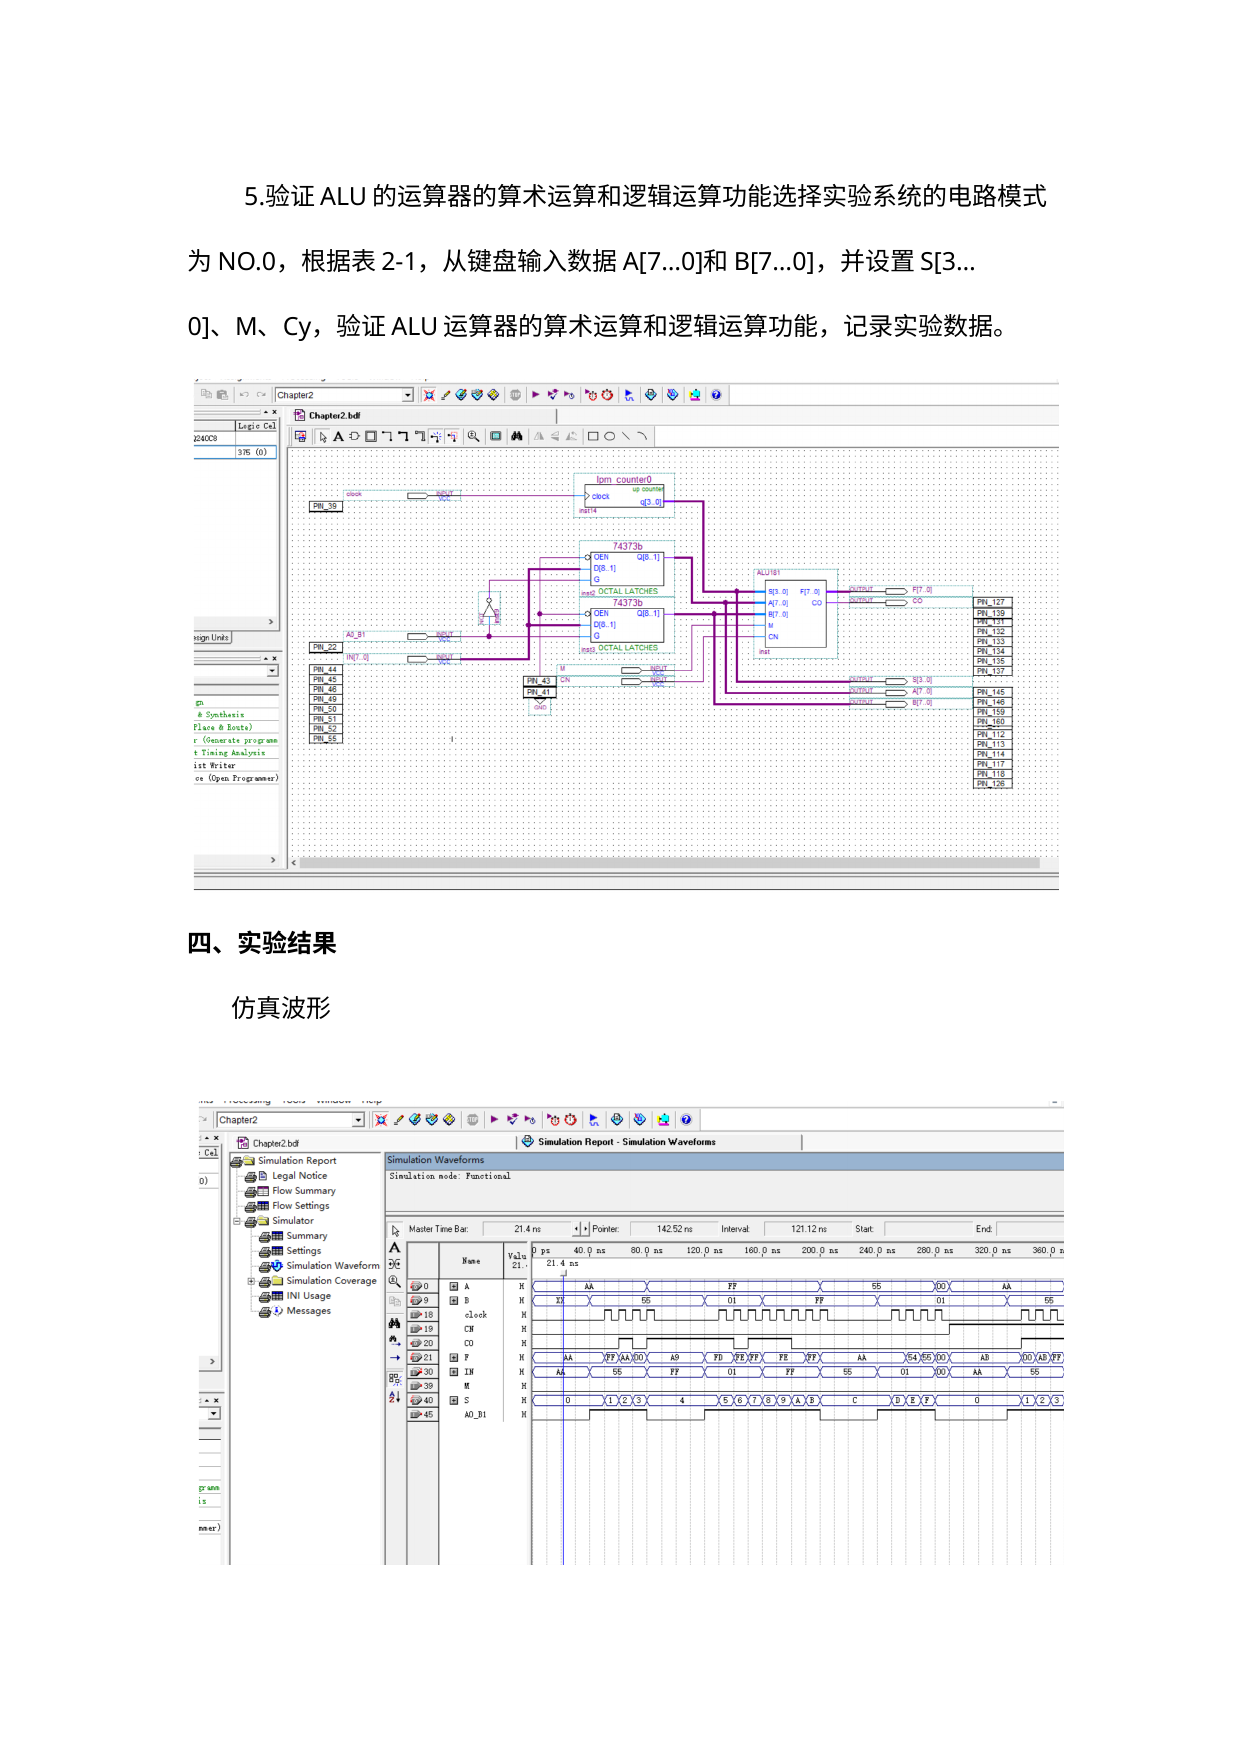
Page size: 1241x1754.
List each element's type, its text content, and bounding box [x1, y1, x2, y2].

picture [198, 1101, 1064, 1565]
text 四、实验结果 [187, 357, 1053, 974]
text 5.验证ALU的运算器的算术运算和逻辑运算功能选择实验系统的电路模式为NO.0，根据表2-1，从键盘输入数据A[7…0]和B[7…0]，并设置S[3…0]、M、Cy，验证ALU运算器的算术运算和逻辑运算功能，记录实验数据。 [187, 162, 1053, 357]
picture [193, 379, 1059, 893]
text 仿真波形 [187, 974, 1053, 1039]
